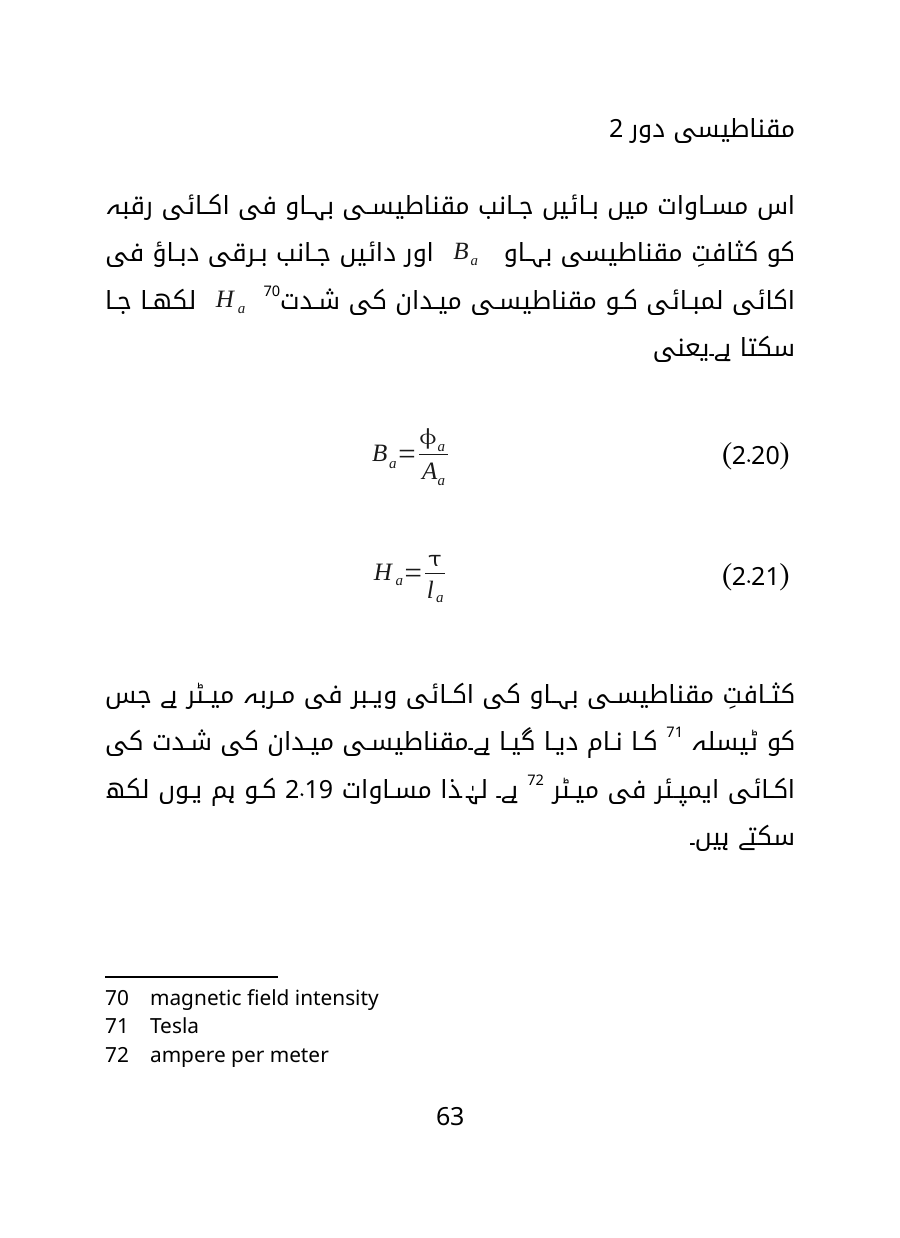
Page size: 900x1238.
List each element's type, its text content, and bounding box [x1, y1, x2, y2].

text Tesla [105, 1012, 795, 1040]
text magnetic field intensity [105, 983, 795, 1012]
table_header [105, 419, 705, 507]
text ampere per meter [105, 1040, 795, 1068]
table_header (2.20) [705, 419, 795, 507]
table_header (2.21) [705, 541, 795, 625]
table_header [105, 541, 705, 625]
text کثافتِ مقناطیسی بہاو کی اکائی ویبر فی مربہ میٹر ہے جس کو ٹیسلہ کا نام دیا گیا ہے۔مقناطیسی میدان کی شدت کی اکائی ایمپئر فی میٹر ہے۔ لہٰذا مساوات 2.19 کو ہم یوں لکھ سکتے ہیں۔ [105, 671, 795, 861]
text اس مساوات میں بائیں جانب مقناطیسی بہاو فی اکائی رقبہ کو کثافتِ مقناطیسی بہاو اور دائیں جانب برقی دباؤ فی اکائی لمبائی کو مقناطیسی میدان کی شدتلکھا جا سکتا ہے۔یعنی [105, 182, 795, 372]
